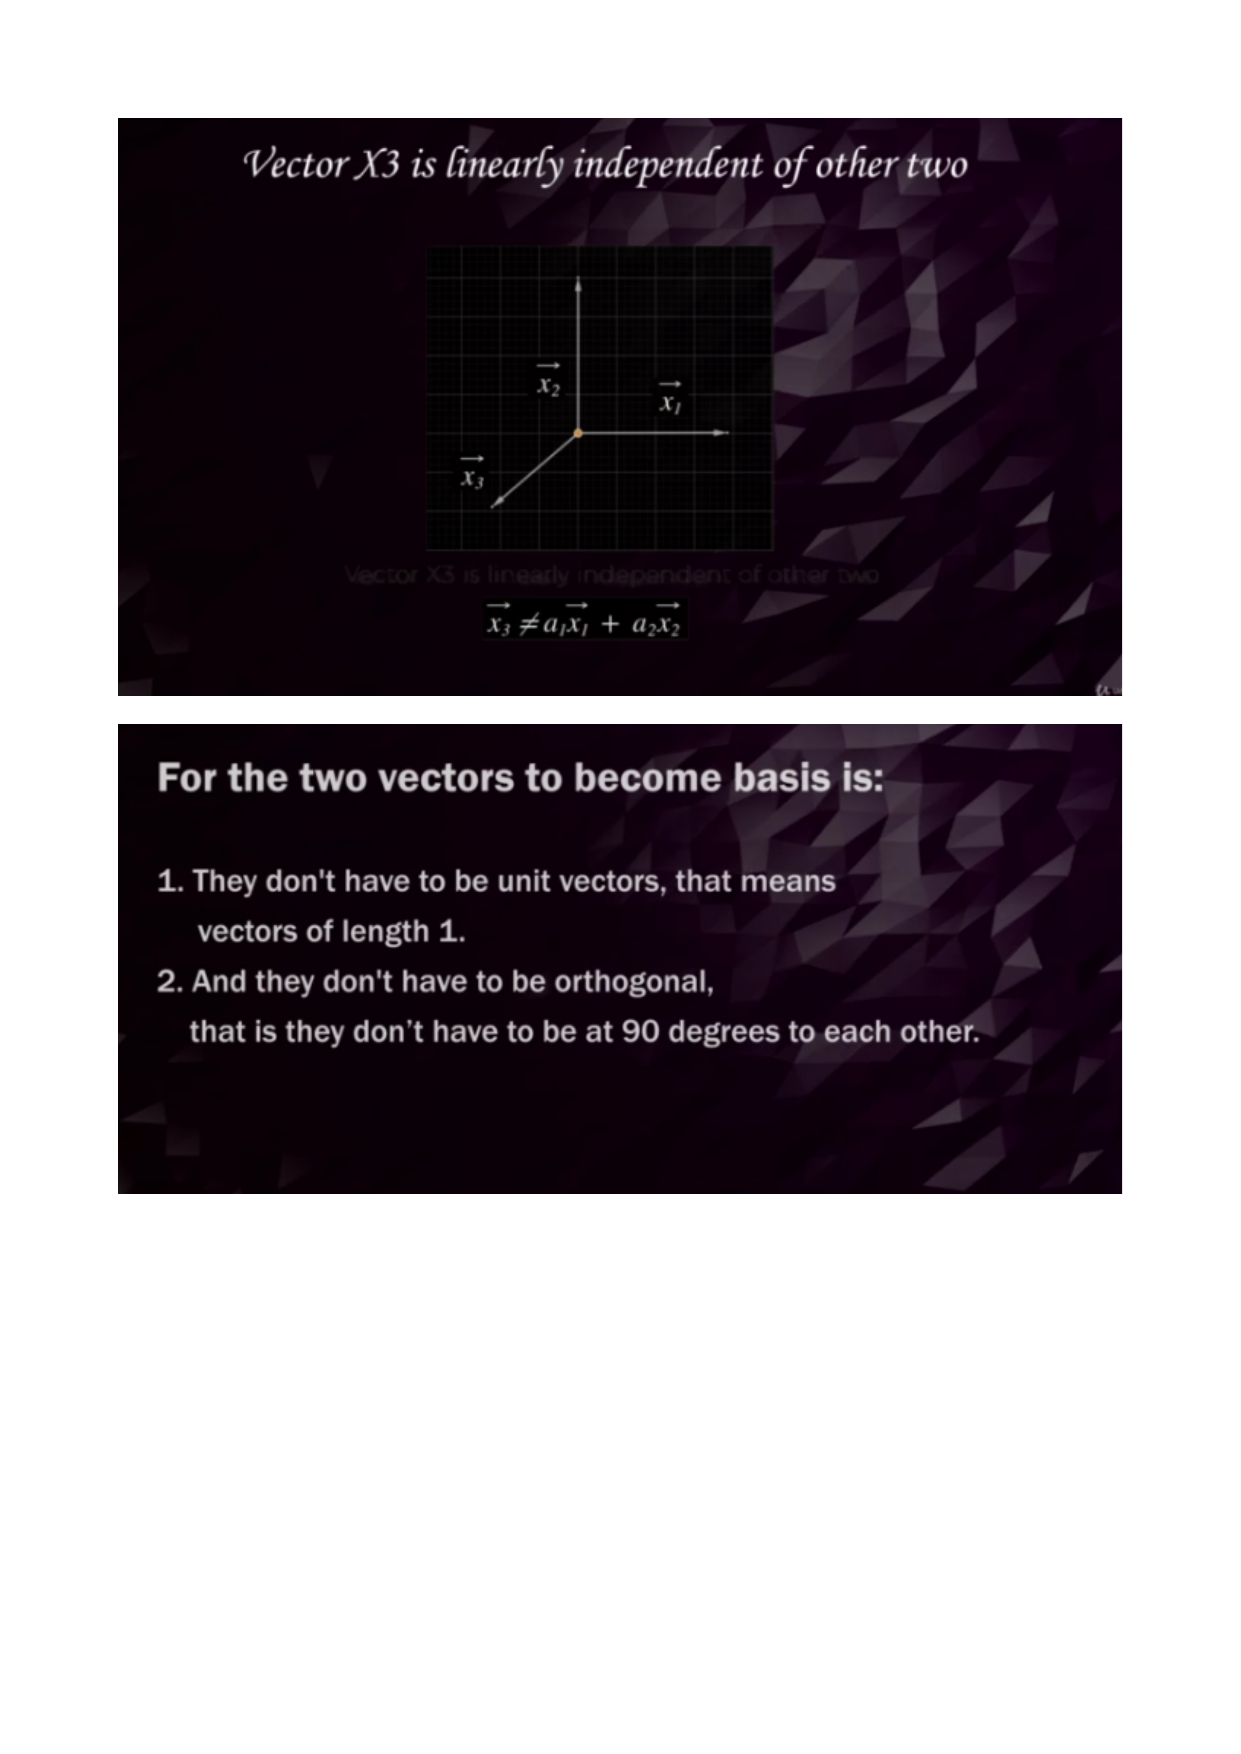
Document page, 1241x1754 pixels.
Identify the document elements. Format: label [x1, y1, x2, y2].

picture [118, 118, 1123, 696]
picture [118, 724, 1123, 1194]
